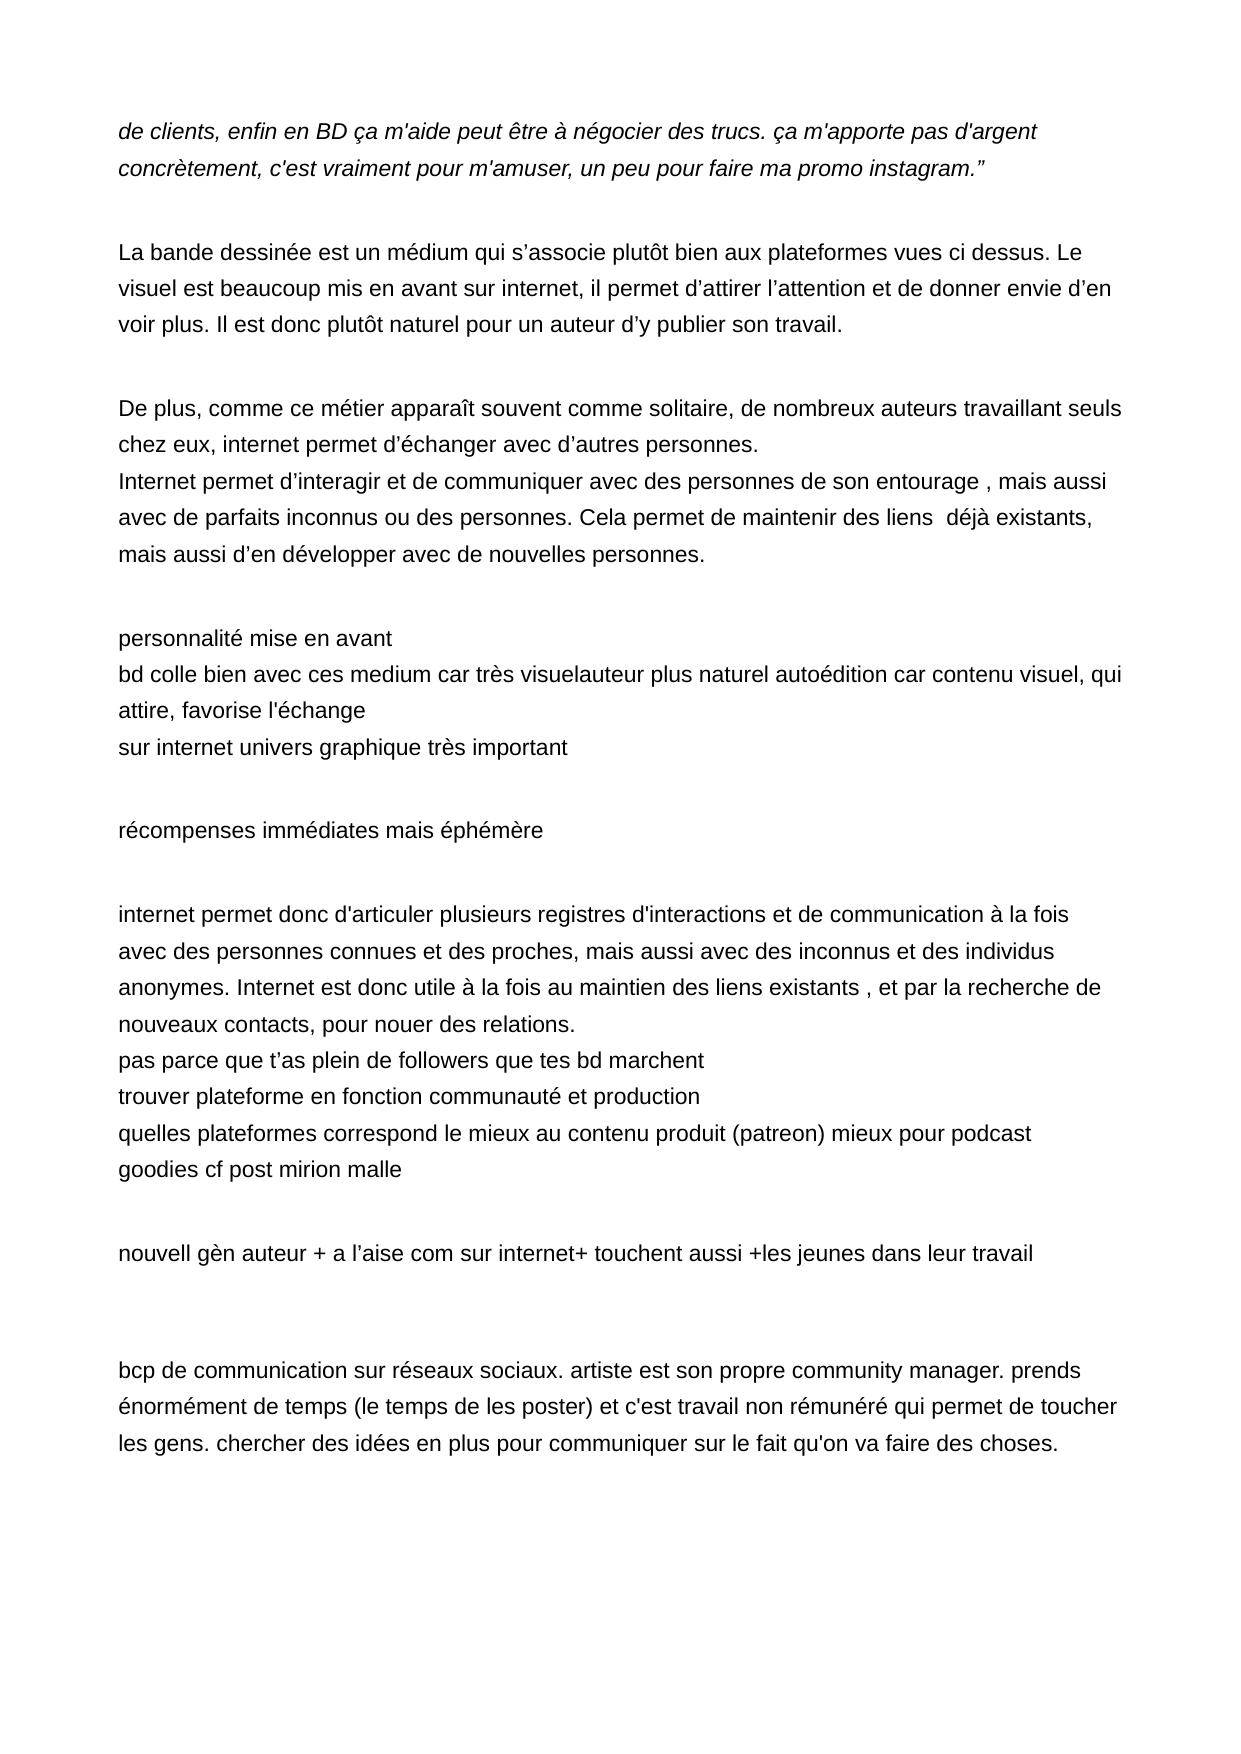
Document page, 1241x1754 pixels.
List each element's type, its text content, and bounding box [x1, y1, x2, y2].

text bd colle bien avec ces medium car très visuelauteur plus naturel autoédition car contenu visuel, qui attire, favorise l'échange [118, 661, 1122, 723]
text internet permet donc d'articuler plusieurs registres d'interactions et de communication à la fois avec des personnes connues et des proches, mais aussi avec des inconnus et des individus anonymes. Internet est donc utile à la fois au maintien des liens existants , et par la recherche de nouveaux contacts, pour nouer des relations. [118, 901, 1122, 1037]
text de clients, enfin en BD ça m'aide peut être à négocier des trucs. ça m'apporte pas d'argent concrètement, c'est vraiment pour m'amuser, un peu pour faire ma promo instagram.” [118, 118, 1122, 181]
text pas parce que t’as plein de followers que tes bd marchent [118, 1047, 1122, 1073]
text nouvell gèn auteur + a l’aise com sur internet+ touchent aussi +les jeunes dans leur travail [118, 1240, 1122, 1266]
text bcp de communication sur réseaux sociaux. artiste est son propre community manager. prends énormément de temps (le temps de les poster) et c'est travail non rémunéré qui permet de toucher les gens. chercher des idées en plus pour communiquer sur le fait qu'on va faire des choses. [118, 1357, 1122, 1456]
text quelles plateformes correspond le mieux au contenu produit (patreon) mieux pour podcast [118, 1119, 1122, 1146]
text personnalité mise en avant [118, 624, 1122, 651]
text trouver plateforme en fonction communauté et production [118, 1083, 1122, 1109]
text récompenses immédiates mais éphémère [118, 817, 1122, 844]
text sur internet univers graphique très important [118, 733, 1122, 760]
text goodies cf post mirion malle [118, 1156, 1122, 1182]
text Internet permet d’interagir et de communiquer avec des personnes de son entourage , mais aussi avec de parfaits inconnus ou des personnes. Cela permet de maintenir des liens déjà existants, mais aussi d’en développer avec de nouvelles personnes. [118, 468, 1122, 567]
text De plus, comme ce métier apparaît souvent comme solitaire, de nombreux auteurs travaillant seuls chez eux, internet permet d’échanger avec d’autres personnes. [118, 395, 1122, 458]
text La bande dessinée est un médium qui s’associe plutôt bien aux plateformes vues ci dessus. Le visuel est beaucoup mis en avant sur internet, il permet d’attirer l’attention et de donner envie d’en voir plus. Il est donc plutôt naturel pour un auteur d’y publier son travail. [118, 238, 1122, 337]
